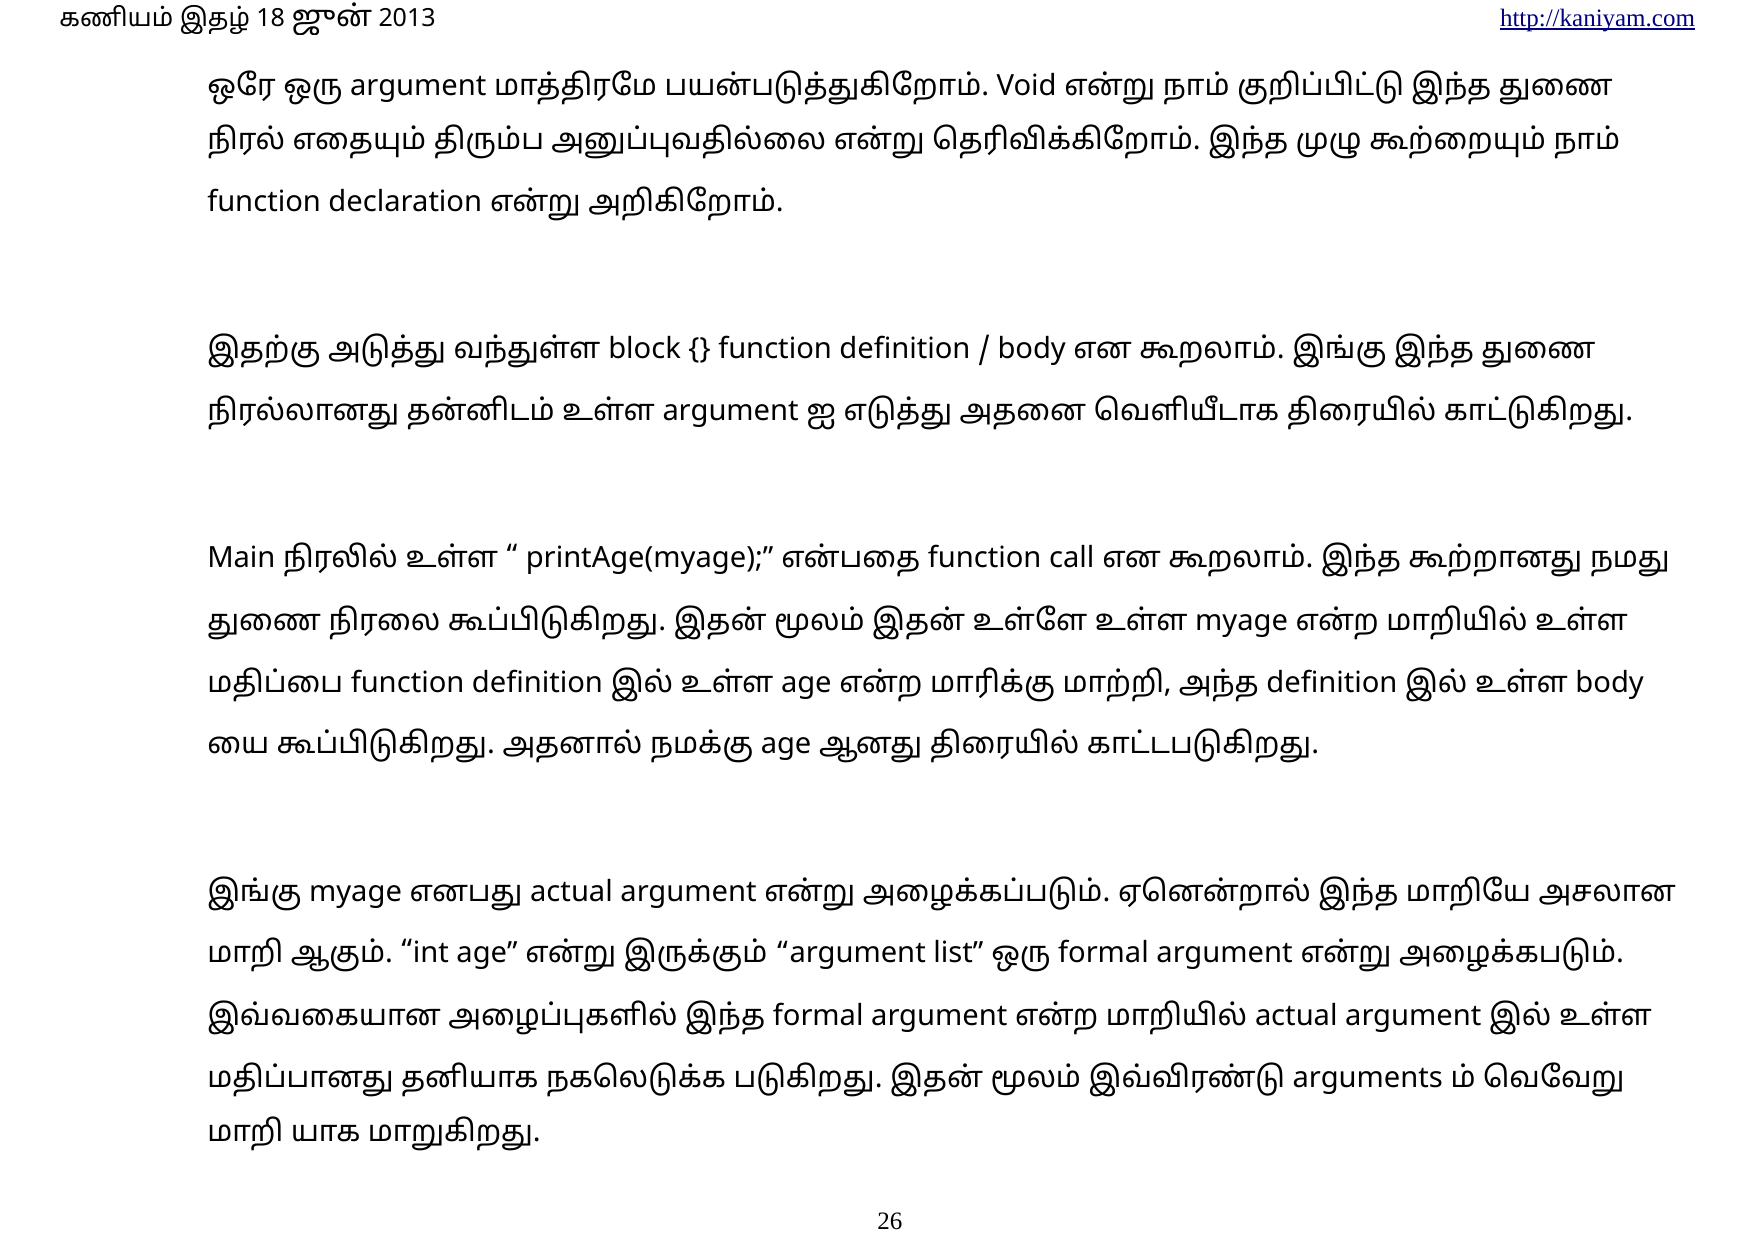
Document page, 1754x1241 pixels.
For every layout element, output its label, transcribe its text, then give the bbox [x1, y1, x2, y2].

text இங்கு myage எனபது actual argument என்று அழைக்கப்படும். ஏனென்றால் இந்த மாறியே அசலான மாறி ஆகும். “int age” என்று இருக்கும் “argument list” ஒரு formal argument என்று அழைக்கபடும். இவ்வகையான அழைப்புகளில் இந்த formal argument என்ற மாறியில் actual argument இல் உள்ள மதிப்பானது தனியாக நகலெடுக்க படுகிறது. இதன் மூலம் இவ்விரண்டு arguments ம் வெவேறு மாறி யாக மாறுகிறது. [207, 870, 1695, 1152]
text Main நிரலில் உள்ள “ printAge(myage);” என்பதை function call என கூறலாம். இந்த கூற்றானது நமது துணை நிரலை கூப்பிடுகிறது. இதன் மூலம் இதன் உள்ளே உள்ள myage என்ற மாறியில் உள்ள மதிப்பை function definition இல் உள்ள age என்ற மாரிக்கு மாற்றி, அந்த definition இல் உள்ள body யை கூப்பிடுகிறது. அதனால் நமக்கு age ஆனது திரையில் காட்டபடுகிறது. [207, 536, 1695, 764]
text இதற்கு அடுத்து வந்துள்ள block {} function definition / body என கூறலாம். இங்கு இந்த துணை நிரல்லானது தன்னிடம் உள்ள argument ஐ எடுத்து அதனை வெளியீடாக திரையில் காட்டுகிறது. [207, 327, 1695, 431]
text ஒரே ஒரு argument மாத்திரமே பயன்படுத்துகிறோம். Void என்று நாம் குறிப்பிட்டு இந்த துணை நிரல் எதையும் திரும்ப அனுப்புவதில்லை என்று தெரிவிக்கிறோம். இந்த முழு கூற்றையும் நாம் function declaration என்று அறிகிறோம். [207, 64, 1695, 222]
